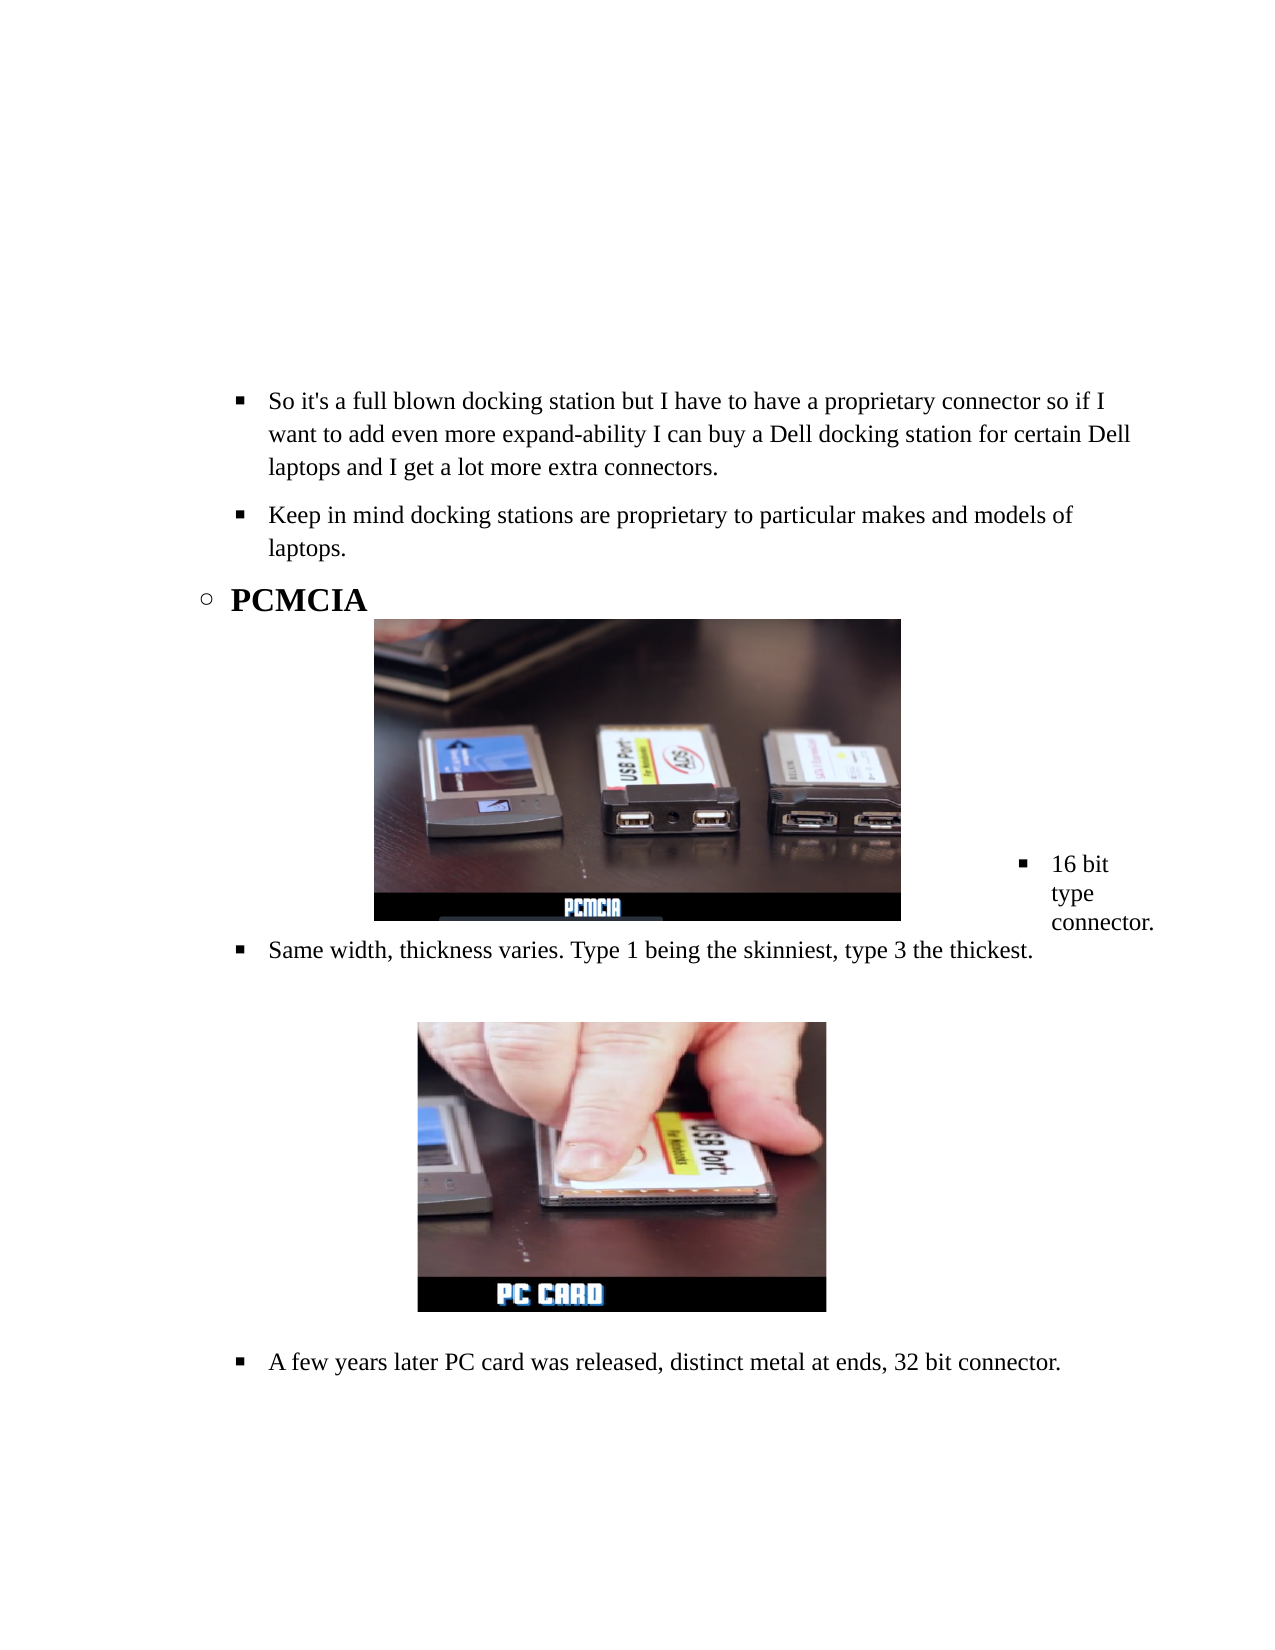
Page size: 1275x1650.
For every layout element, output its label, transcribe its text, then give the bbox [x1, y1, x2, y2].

picture [417, 1022, 827, 1312]
list So it's a full blown docking station but I have to have a proprietary connector so if I want to add even more expand-ability I can buy a Dell docking station for certain Dell laptops and I get a lot more extra connectors. [231, 386, 1157, 481]
list 16 bit type connector. [231, 849, 1157, 935]
list Keep in mind docking stations are proprietary to particular makes and models of laptops. [231, 500, 1157, 562]
list A few years later PC card was released, distinct metal at ends, 32 bit connector. [231, 1347, 1157, 1376]
list PCMCIA [193, 581, 1157, 619]
picture [374, 619, 901, 921]
list Same width, thickness varies. Type 1 being the skinniest, type 3 the thickest. [231, 935, 1157, 964]
